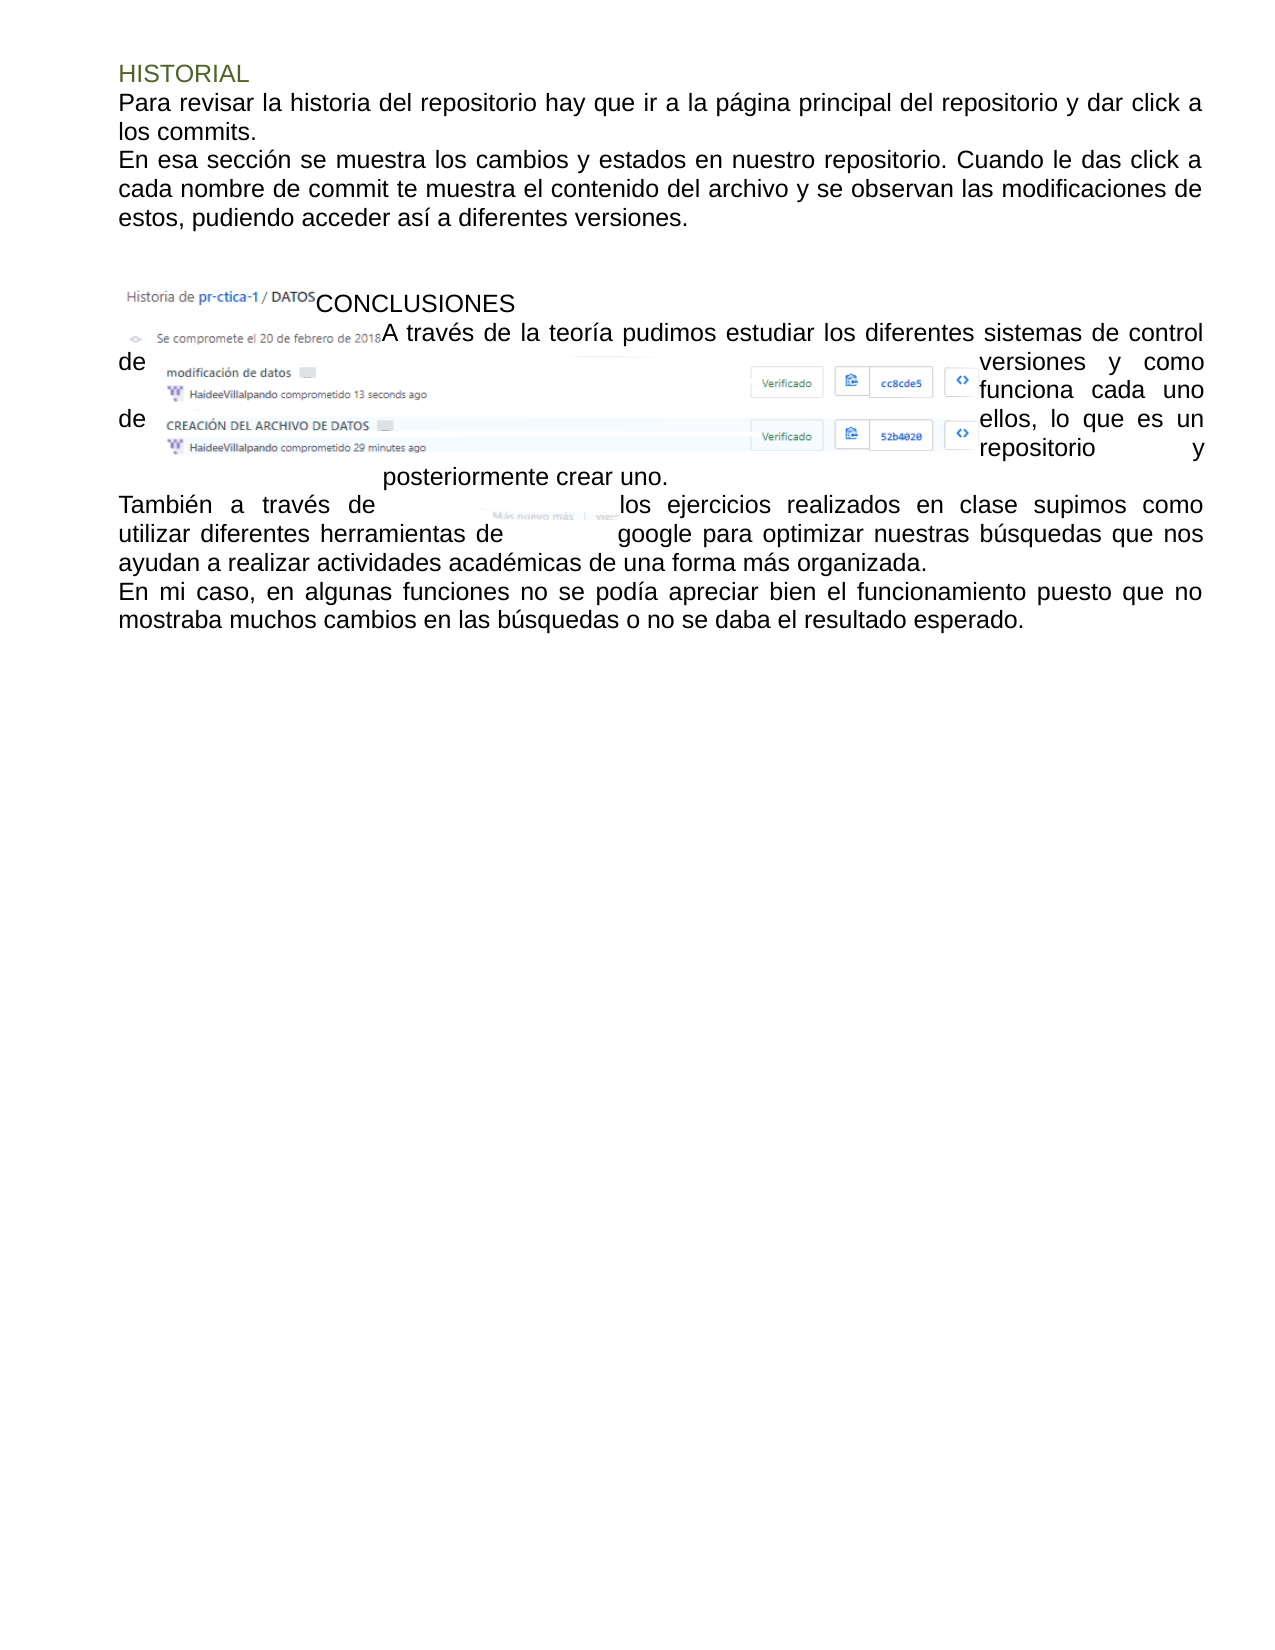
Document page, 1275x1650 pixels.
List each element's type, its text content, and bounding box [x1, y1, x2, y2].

text A través de la teoría pudimos estudiar los diferentes sistemas de control de versiones y como funciona cada uno de ellos, lo que es un repositorio y posteriormente crear uno. [118, 318, 784, 490]
text En mi caso, en algunas funciones no se podía apreciar bien el funcionamiento puesto que no mostraba muchos cambios en las búsquedas o no se daba el resultado esperado. [118, 577, 1205, 634]
text HISTORIAL [118, 59, 1205, 88]
text En esa sección se muestra los cambios y estados en nuestro repositorio. Cuando le das click a cada nombre de commit te muestra el contenido del archivo y se observan las modificaciones de estos, pudiendo acceder así a diferentes versiones. [118, 145, 1205, 232]
text También a través de los ejercicios realizados en clase supimos como utilizar diferentes herramientas de google para optimizar nuestras búsquedas que nos ayudan a realizar actividades académicas de una forma más organizada. [118, 490, 1205, 577]
text CONCLUSIONES [208, 289, 1205, 318]
text Para revisar la historia del repositorio hay que ir a la página principal del repositorio y dar click a los commits. [118, 88, 1205, 145]
text A través de la teoría pudimos estudiar los diferentes sistemas de control de versiones y como funciona cada uno de ellos, lo que es un repositorio y posteriormente crear uno. [182, 318, 1205, 490]
text [118, 289, 198, 318]
